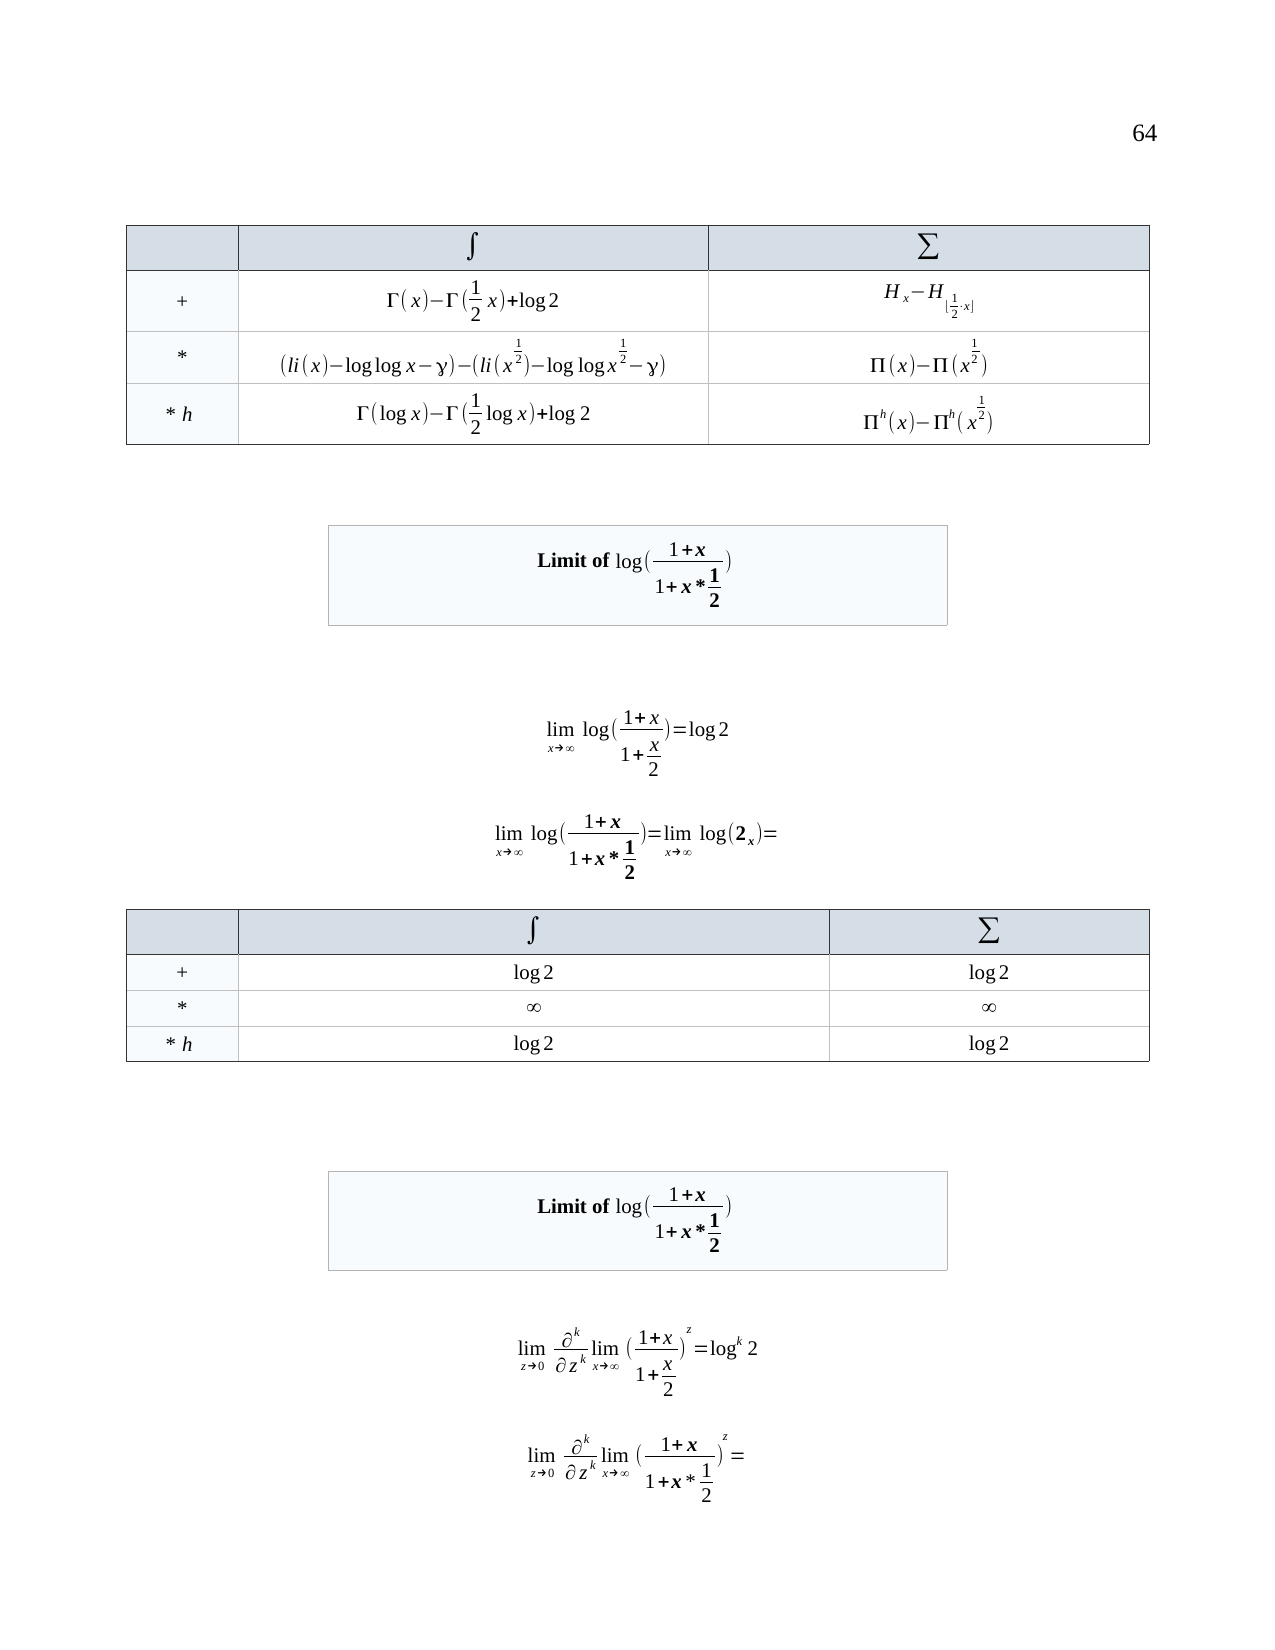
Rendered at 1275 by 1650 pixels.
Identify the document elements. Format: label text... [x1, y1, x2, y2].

text Limit of [329, 1172, 947, 1270]
table_cell [239, 384, 708, 444]
table_header [239, 910, 829, 954]
table_cell * [127, 384, 238, 444]
table_cell [239, 991, 829, 1026]
table_cell [709, 332, 1149, 383]
table_header [239, 226, 708, 270]
table_cell [239, 271, 708, 331]
table_cell * [127, 1027, 238, 1061]
table_cell * [127, 991, 238, 1026]
table_header [127, 226, 238, 270]
table_cell [239, 955, 829, 990]
table_cell + [127, 955, 238, 990]
table_cell * [127, 332, 238, 383]
table_cell [709, 271, 1149, 331]
table_header [127, 910, 238, 954]
table_cell [830, 955, 1149, 990]
table_header [709, 226, 1149, 270]
table_cell [239, 1027, 829, 1061]
table_cell [239, 332, 708, 383]
table_header [830, 910, 1149, 954]
table_cell + [127, 271, 238, 331]
text Limit of [329, 526, 947, 625]
table_cell [709, 384, 1149, 444]
table_cell [830, 991, 1149, 1026]
table_cell [830, 1027, 1149, 1061]
